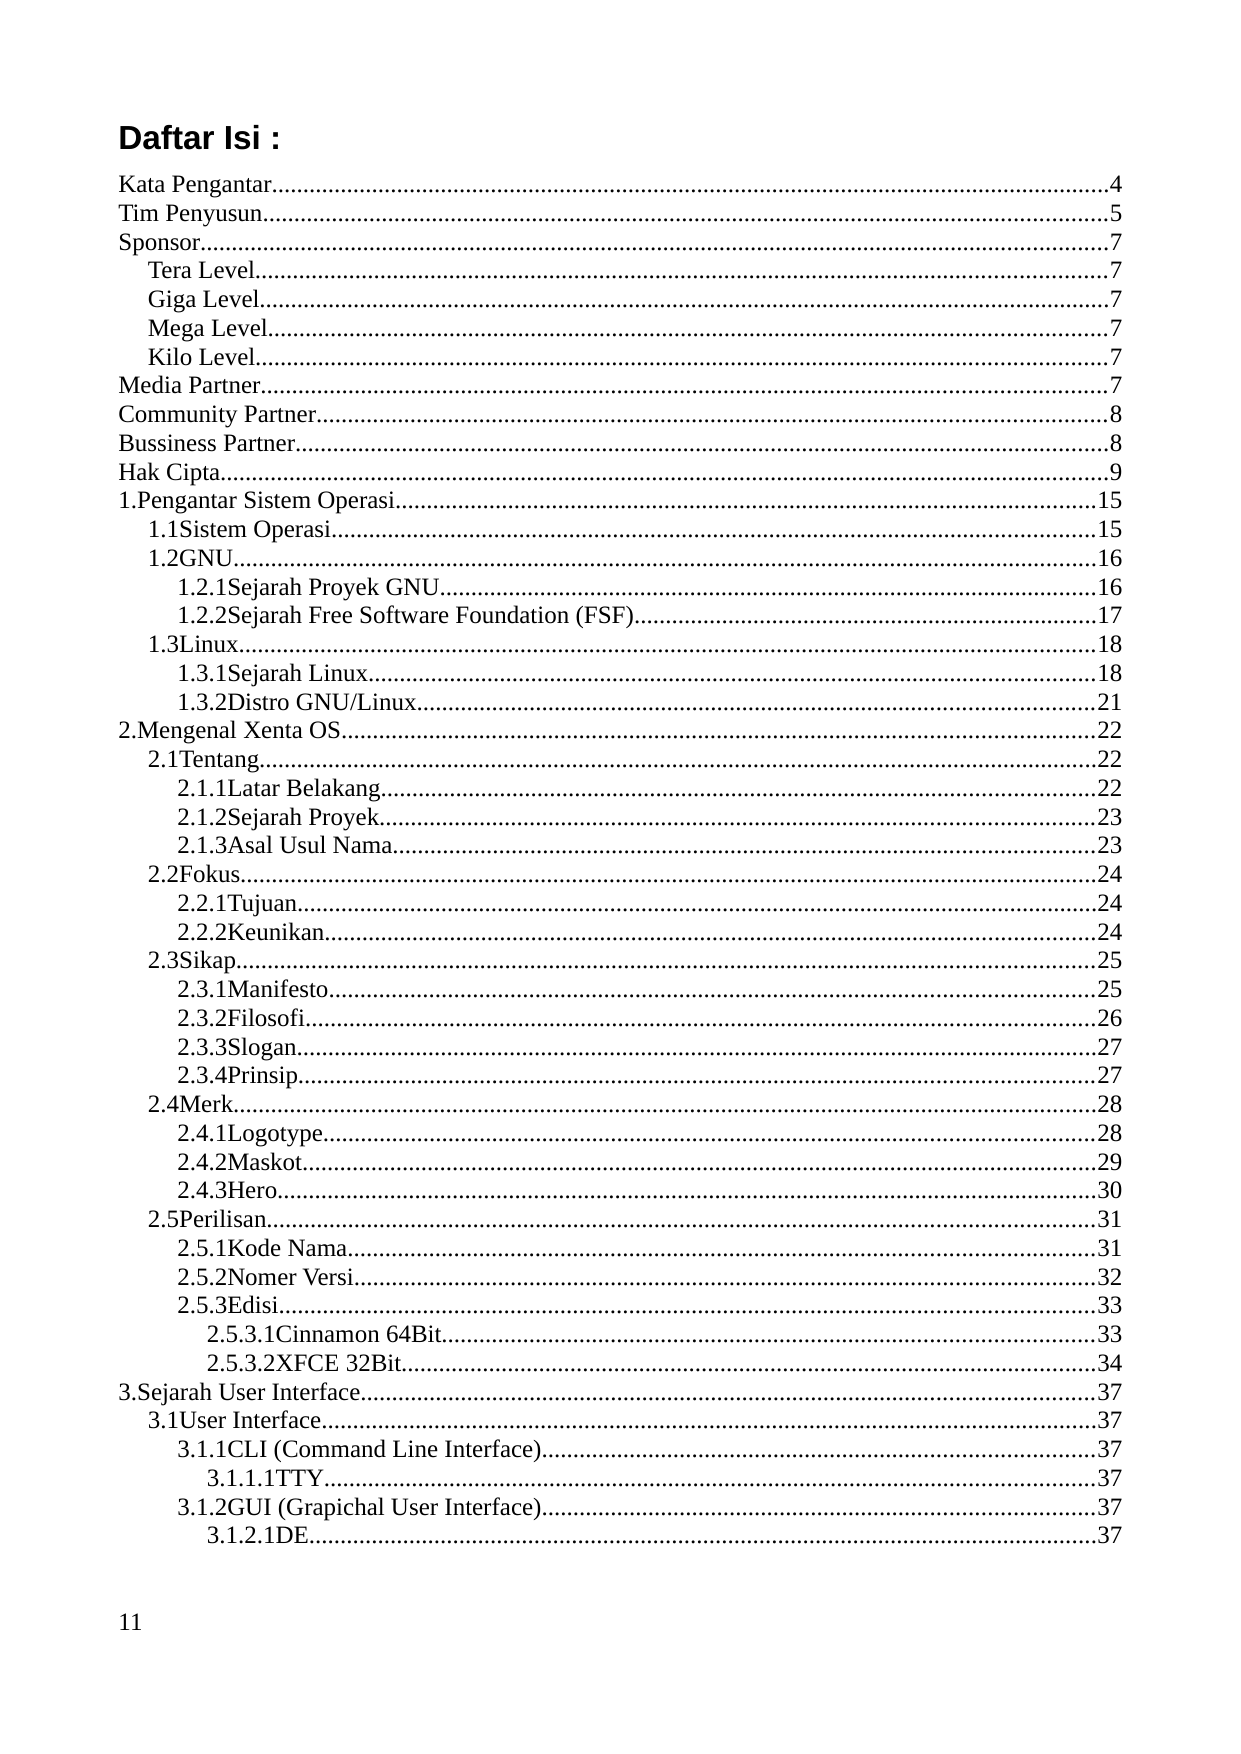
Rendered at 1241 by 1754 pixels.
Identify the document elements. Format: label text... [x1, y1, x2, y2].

text 3.1.2GUI (Grapichal User Interface) 37 [177, 1492, 1122, 1520]
text 2.5.2Nomer Versi 32 [177, 1262, 1122, 1290]
text 1.3.1Sejarah Linux 18 [177, 658, 1122, 687]
text Kata Pengantar 4 [118, 169, 1122, 198]
text 2.2Fokus 24 [148, 859, 1122, 888]
text 2.5.3.2XFCE 32Bit 34 [207, 1348, 1122, 1377]
text Sponsor 7 [118, 227, 1122, 255]
text 2.2.2Keunikan 24 [177, 917, 1122, 945]
text 2.2.1Tujuan 24 [177, 888, 1122, 917]
text Tera Level 7 [148, 255, 1122, 284]
text Mega Level 7 [148, 313, 1122, 342]
text Media Partner 7 [118, 370, 1122, 399]
text 2.3.3Slogan 27 [177, 1032, 1122, 1060]
text 2.3.4Prinsip 27 [177, 1060, 1122, 1089]
text 2.5.3Edisi 33 [177, 1290, 1122, 1319]
text 1.3.2Distro GNU/Linux 21 [177, 687, 1122, 715]
text 1.2.2Sejarah Free Software Foundation (FSF) 17 [177, 600, 1122, 629]
text 3.Sejarah User Interface 37 [118, 1377, 1122, 1405]
text 2.3.1Manifesto 25 [177, 974, 1122, 1003]
text Bussiness Partner 8 [118, 428, 1122, 457]
text 3.1.1CLI (Command Line Interface) 37 [177, 1434, 1122, 1463]
text 3.1User Interface 37 [148, 1405, 1122, 1434]
subtitle Daftar Isi : [118, 118, 1122, 157]
text 2.4.1Logotype 28 [177, 1118, 1122, 1147]
text 2.4.3Hero 30 [177, 1175, 1122, 1204]
text 2.5Perilisan 31 [148, 1204, 1122, 1233]
text 1.1Sistem Operasi 15 [148, 514, 1122, 543]
text Giga Level 7 [148, 284, 1122, 313]
text 2.3.2Filosofi 26 [177, 1003, 1122, 1032]
text 2.4Merk 28 [148, 1089, 1122, 1118]
text 1.2.1Sejarah Proyek GNU 16 [177, 572, 1122, 600]
text 1.2GNU 16 [148, 543, 1122, 572]
text 2.1.2Sejarah Proyek 23 [177, 802, 1122, 830]
text 2.5.3.1Cinnamon 64Bit 33 [207, 1319, 1122, 1348]
text Kilo Level 7 [148, 342, 1122, 370]
text 2.1.1Latar Belakang 22 [177, 773, 1122, 802]
text Tim Penyusun 5 [118, 198, 1122, 227]
text 2.3Sikap 25 [148, 945, 1122, 974]
text 2.5.1Kode Nama 31 [177, 1233, 1122, 1262]
text 2.1Tentang 22 [148, 744, 1122, 773]
text 2.1.3Asal Usul Nama 23 [177, 830, 1122, 859]
text 3.1.1.1TTY 37 [207, 1463, 1122, 1492]
text 2.4.2Maskot 29 [177, 1147, 1122, 1175]
text 2.Mengenal Xenta OS 22 [118, 715, 1122, 744]
text 3.1.2.1DE 37 [207, 1520, 1122, 1549]
text 1.Pengantar Sistem Operasi 15 [118, 485, 1122, 514]
text Hak Cipta 9 [118, 457, 1122, 485]
text 1.3Linux 18 [148, 629, 1122, 658]
text Community Partner 8 [118, 399, 1122, 428]
